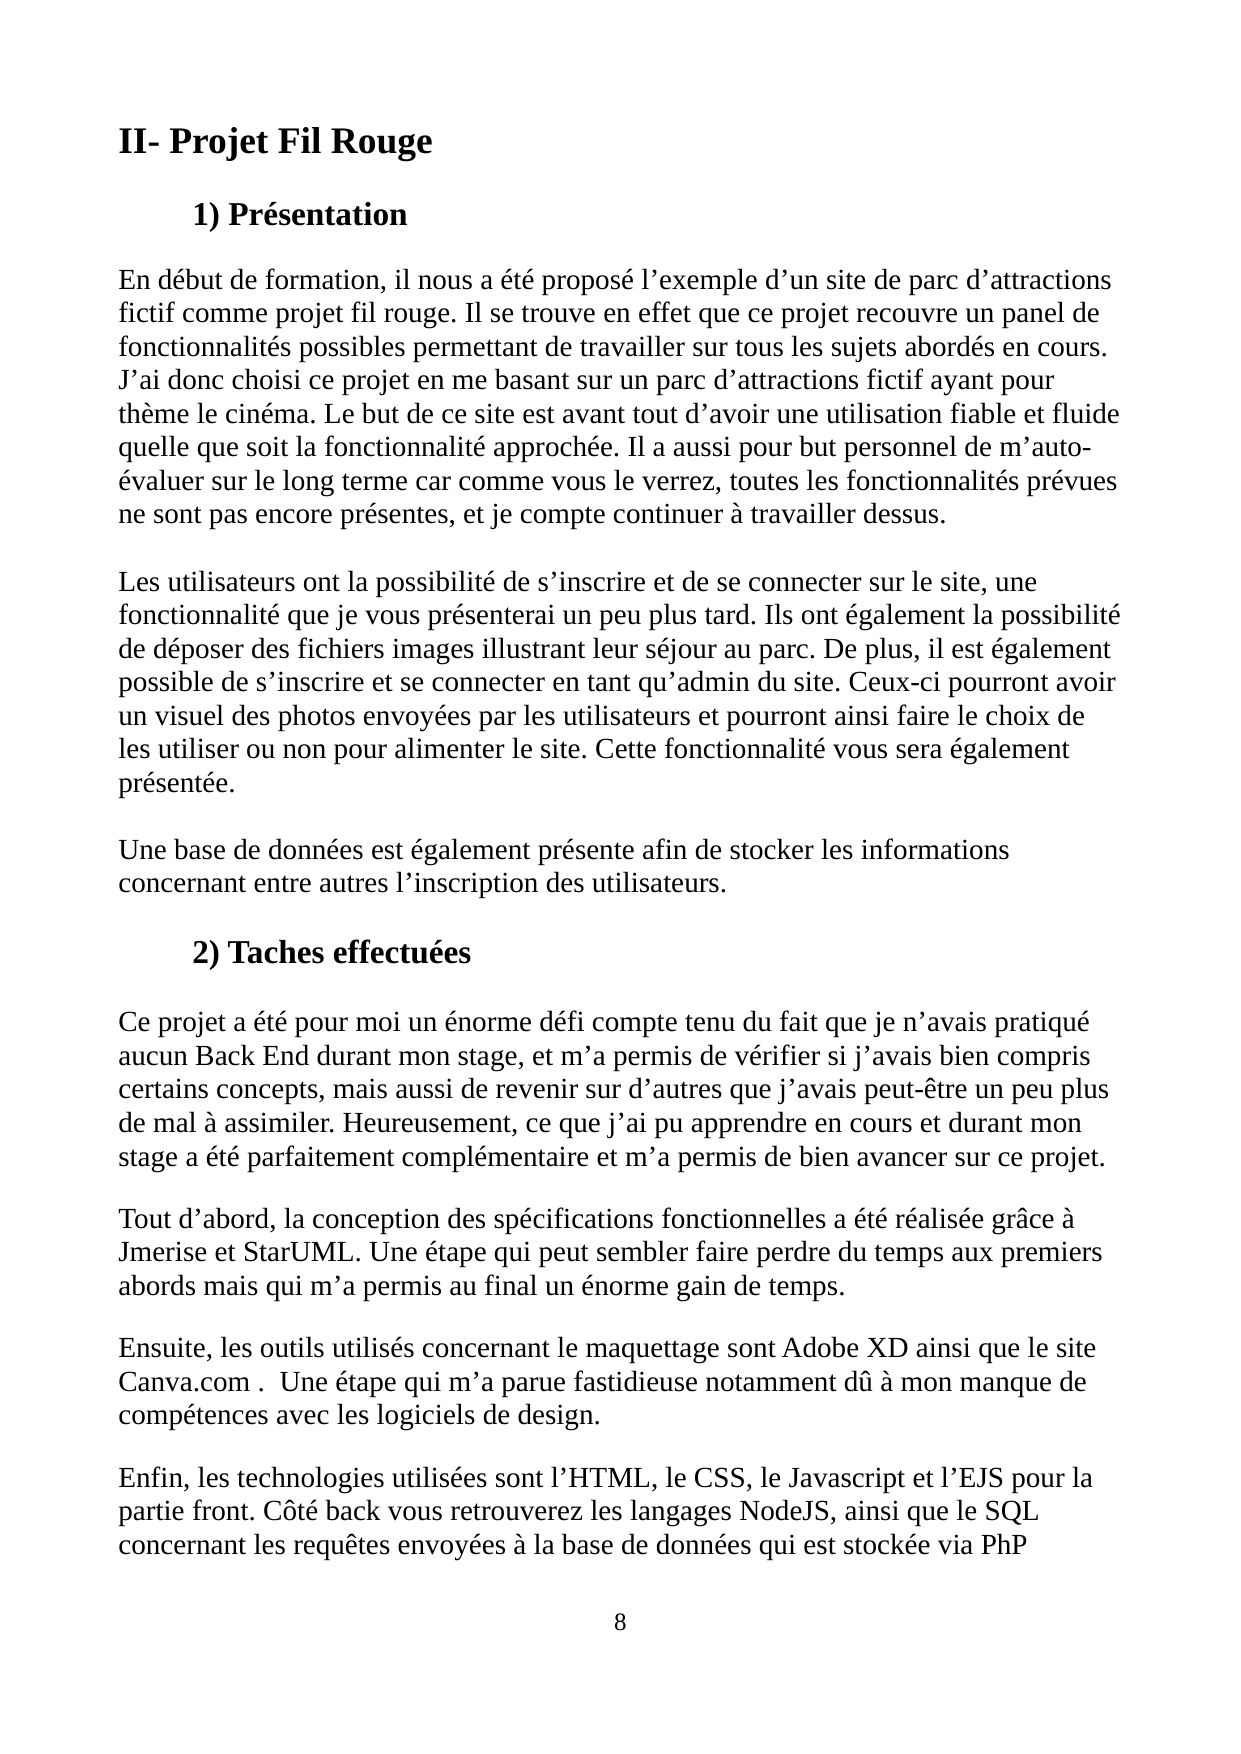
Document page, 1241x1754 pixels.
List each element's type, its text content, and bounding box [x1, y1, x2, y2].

text Tout d’abord, la conception des spécifications fonctionnelles a été réalisée grâce à Jmerise et StarUML. Une étape qui peut sembler faire perdre du temps aux premiers abords mais qui m’a permis au final un énorme gain de temps. [118, 1201, 1122, 1302]
text Ensuite, les outils utilisés concernant le maquettage sont Adobe XD ainsi que le site Canva.com . Une étape qui m’a parue fastidieuse notamment dû à mon manque de compétences avec les logiciels de design. [118, 1330, 1122, 1431]
text Enfin, les technologies utilisées sont l’HTML, le CSS, le Javascript et l’EJS pour la partie front. Côté back vous retrouverez les langages NodeJS, ainsi que le SQL concernant les requêtes envoyées à la base de données qui est stockée via PhP [118, 1460, 1122, 1560]
text 1) Présentation [118, 190, 1122, 233]
text En début de formation, il nous a été proposé l’exemple d’un site de parc d’attractions fictif comme projet fil rouge. Il se trouve en effet que ce projet recouvre un panel de fonctionnalités possibles permettant de travailler sur tous les sujets abordés en cours. J’ai donc choisi ce projet en me basant sur un parc d’attractions fictif ayant pour thème le cinéma. Le but de ce site est avant tout d’avoir une utilisation fiable et fluide quelle que soit la fonctionnalité approchée. Il a aussi pour but personnel de m’auto-évaluer sur le long terme car comme vous le verrez, toutes les fonctionnalités prévues ne sont pas encore présentes, et je compte continuer à travailler dessus. [118, 262, 1122, 530]
text Ce projet a été pour moi un énorme défi compte tenu du fait que je n’avais pratiqué aucun Back End durant mon stage, et m’a permis de vérifier si j’avais bien compris certains concepts, mais aussi de revenir sur d’autres que j’avais peut-être un peu plus de mal à assimiler. Heureusement, ce que j’ai pu apprendre en cours et durant mon stage a été parfaitement complémentaire et m’a permis de bien avancer sur ce projet. [118, 1004, 1122, 1172]
text II- Projet Fil Rouge [118, 118, 1122, 161]
text Les utilisateurs ont la possibilité de s’inscrire et de se connecter sur le site, une fonctionnalité que je vous présenterai un peu plus tard. Ils ont également la possibilité de déposer des fichiers images illustrant leur séjour au parc. De plus, il est également possible de s’inscrire et se connecter en tant qu’admin du site. Ceux-ci pourront avoir un visuel des photos envoyées par les utilisateurs et pourront ainsi faire le choix de les utiliser ou non pour alimenter le site. Cette fonctionnalité vous sera également présentée. [118, 564, 1122, 798]
text 2) Taches effectuées [118, 933, 1122, 971]
text Une base de données est également présente afin de stocker les informations concernant entre autres l’inscription des utilisateurs. [118, 832, 1122, 899]
